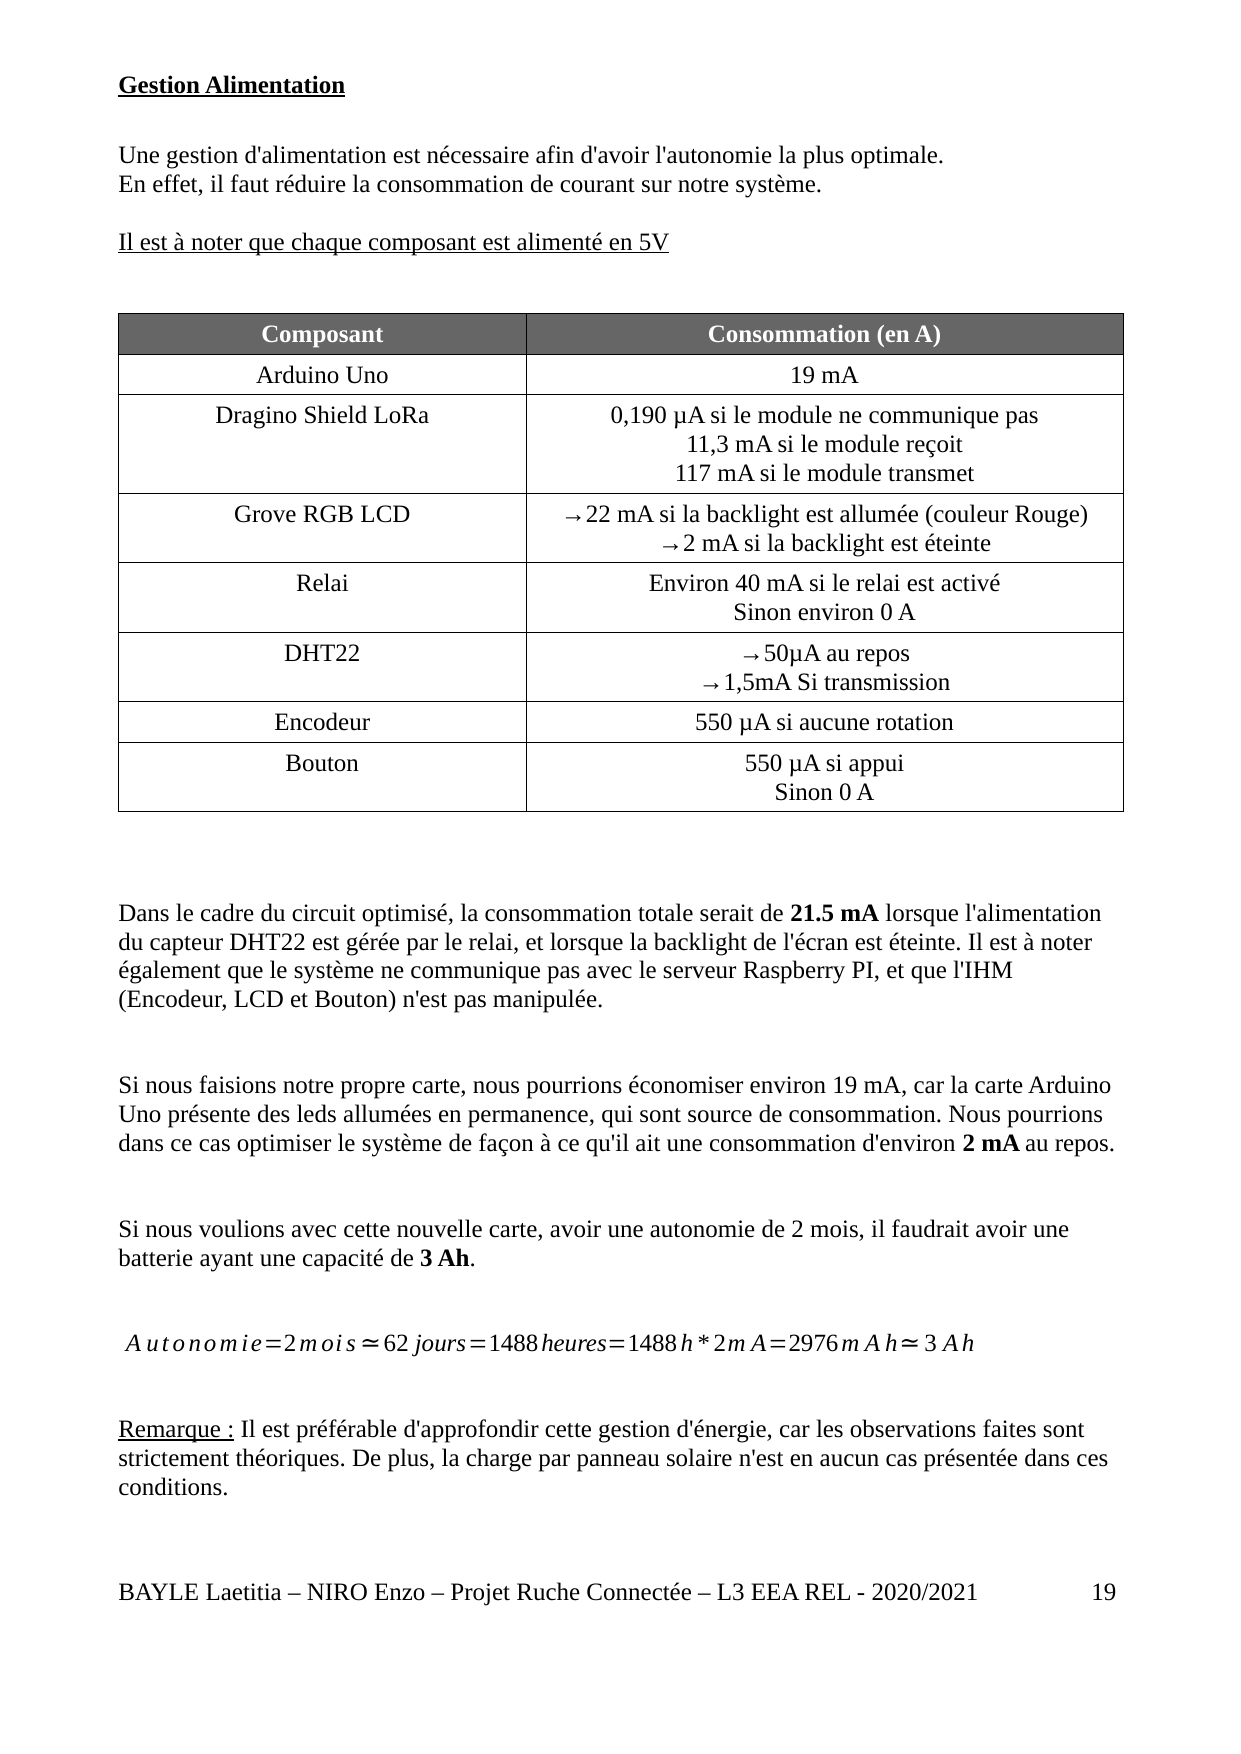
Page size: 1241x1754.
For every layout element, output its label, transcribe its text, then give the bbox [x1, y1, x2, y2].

table_cell Dragino Shield LoRa [119, 395, 526, 493]
text En effet, il faut réduire la consommation de courant sur notre système. [118, 169, 1122, 198]
text Remarque : Il est préférable d'approfondir cette gestion d'énergie, car les observations faites sont strictement théoriques. De plus, la charge par panneau solaire n'est en aucun cas présentée dans ces conditions. [118, 1414, 1122, 1501]
table_cell 550 µA si aucune rotation [527, 702, 1123, 742]
table_header Consommation (en A) [527, 314, 1123, 354]
table_cell Arduino Uno [119, 355, 526, 394]
table_cell →22 mA si la backlight est allumée (couleur Rouge) →2 mA si la backlight est éteinte [527, 494, 1123, 562]
table_cell Grove RGB LCD [119, 494, 526, 562]
table_cell Environ 40 mA si le relai est activé Sinon environ 0 A [527, 563, 1123, 632]
text Une gestion d'alimentation est nécessaire afin d'avoir l'autonomie la plus optimale. [118, 140, 1122, 169]
table_cell 550 µA si appui Sinon 0 A [527, 743, 1123, 811]
text Il est à noter que chaque composant est alimenté en 5V [118, 227, 1122, 255]
table_cell Relai [119, 563, 526, 632]
text Si nous voulions avec cette nouvelle carte, avoir une autonomie de 2 mois, il faudrait avoir une batterie ayant une capacité de 3 Ah. [118, 1214, 1122, 1272]
table_cell Encodeur [119, 702, 526, 742]
text Si nous faisions notre propre carte, nous pourrions économiser environ 19 mA, car la carte Arduino Uno présente des leds allumées en permanence, qui sont source de consommation. Nous pourrions dans ce cas optimiser le système de façon à ce qu'il ait une consommation d'environ 2 mA au repos. [118, 1071, 1122, 1157]
table_header Composant [119, 314, 526, 354]
table_cell Bouton [119, 743, 526, 811]
table_cell DHT22 [119, 633, 526, 701]
table_cell →50µA au repos →1,5mA Si transmission [527, 633, 1123, 701]
text Dans le cadre du circuit optimisé, la consommation totale serait de 21.5 mA lorsque l'alimentation du capteur DHT22 est gérée par le relai, et lorsque la backlight de l'écran est éteinte. Il est à noter également que le système ne communique pas avec le serveur Raspberry PI, et que l'IHM (Encodeur, LCD et Bouton) n'est pas manipulée. [118, 898, 1122, 1013]
table_cell 0,190 µA si le module ne communique pas 11,3 mA si le module reçoit 117 mA si le module transmet [527, 395, 1123, 493]
table_cell 19 mA [527, 355, 1123, 394]
subtitle Gestion Alimentation [118, 70, 1122, 99]
